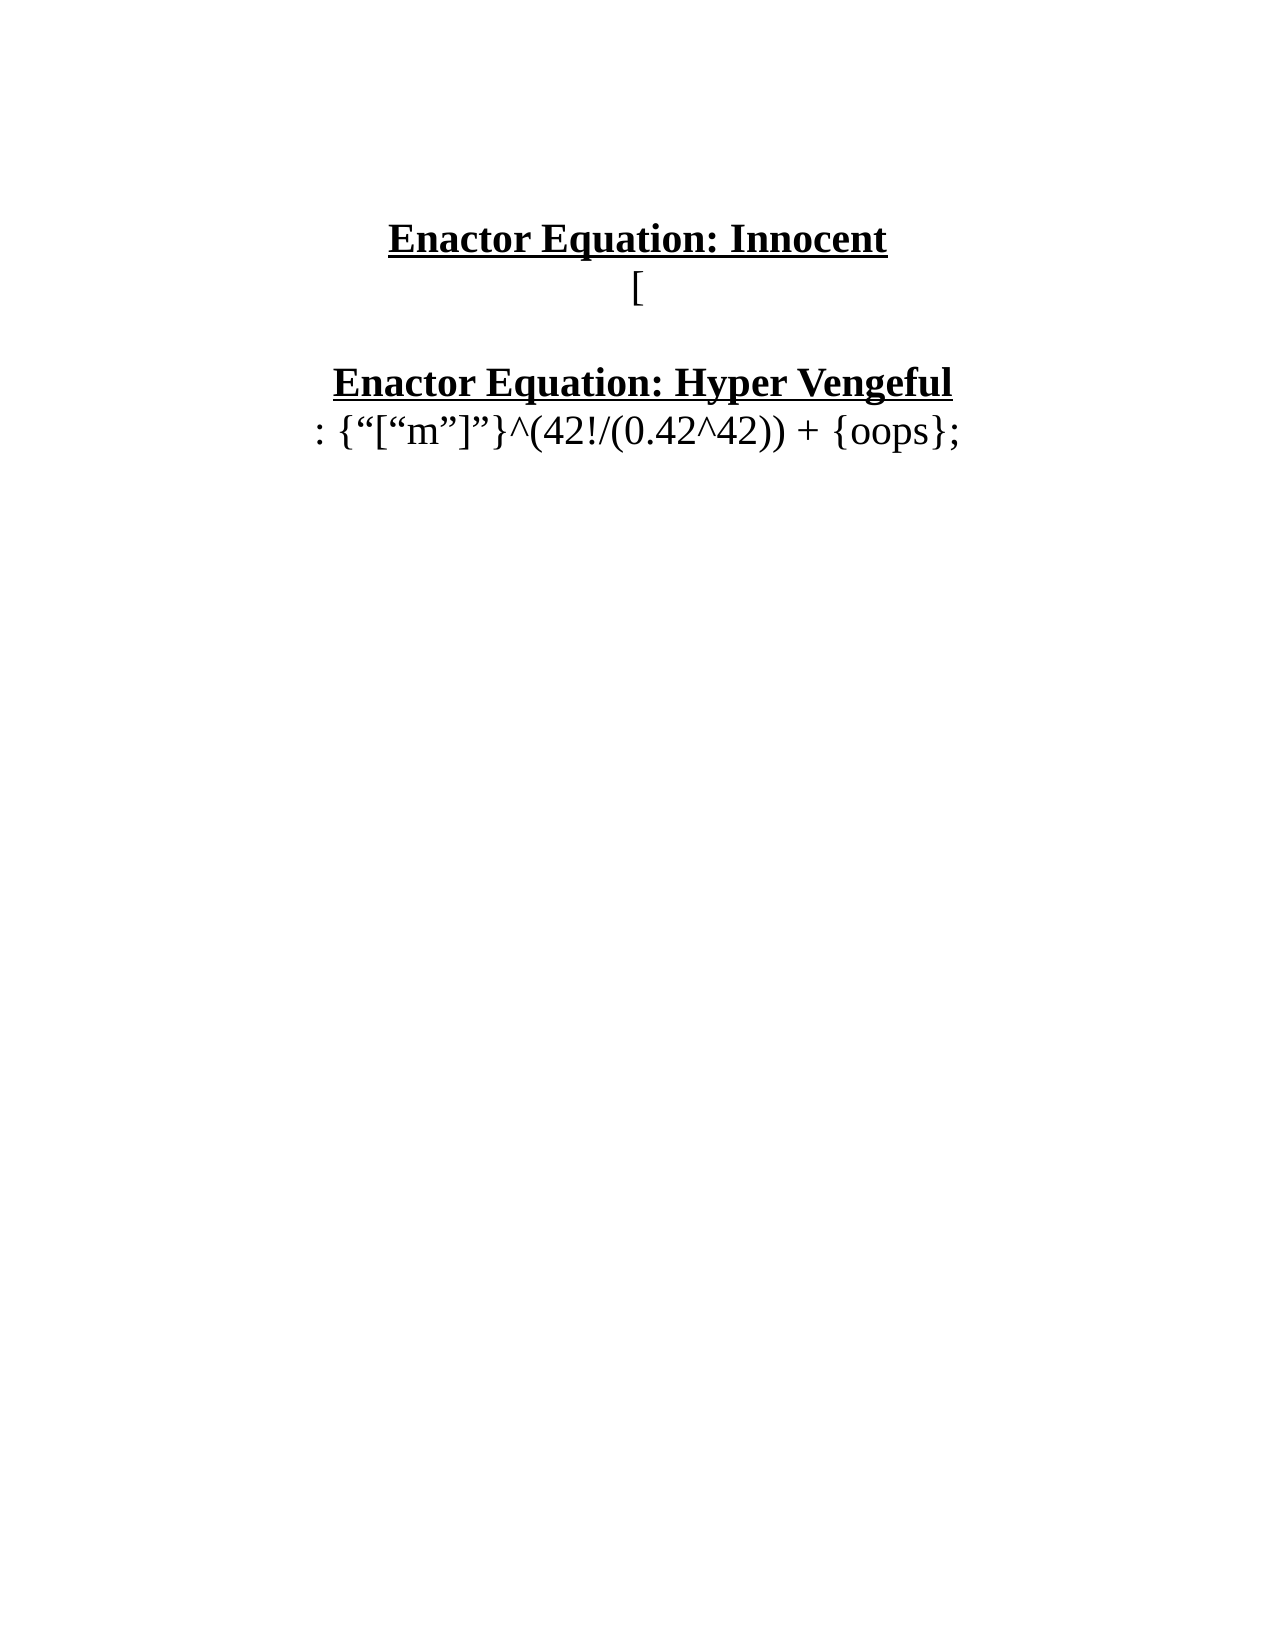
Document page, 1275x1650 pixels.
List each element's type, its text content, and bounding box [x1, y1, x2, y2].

text Enactor Equation: Innocent [118, 214, 1157, 262]
text Enactor Equation: Hyper Vengeful [118, 358, 1157, 406]
text : {“[“m”]”}^(42!/(0.42^42)) + {oops}; [118, 406, 1157, 453]
text [ [118, 262, 1157, 310]
